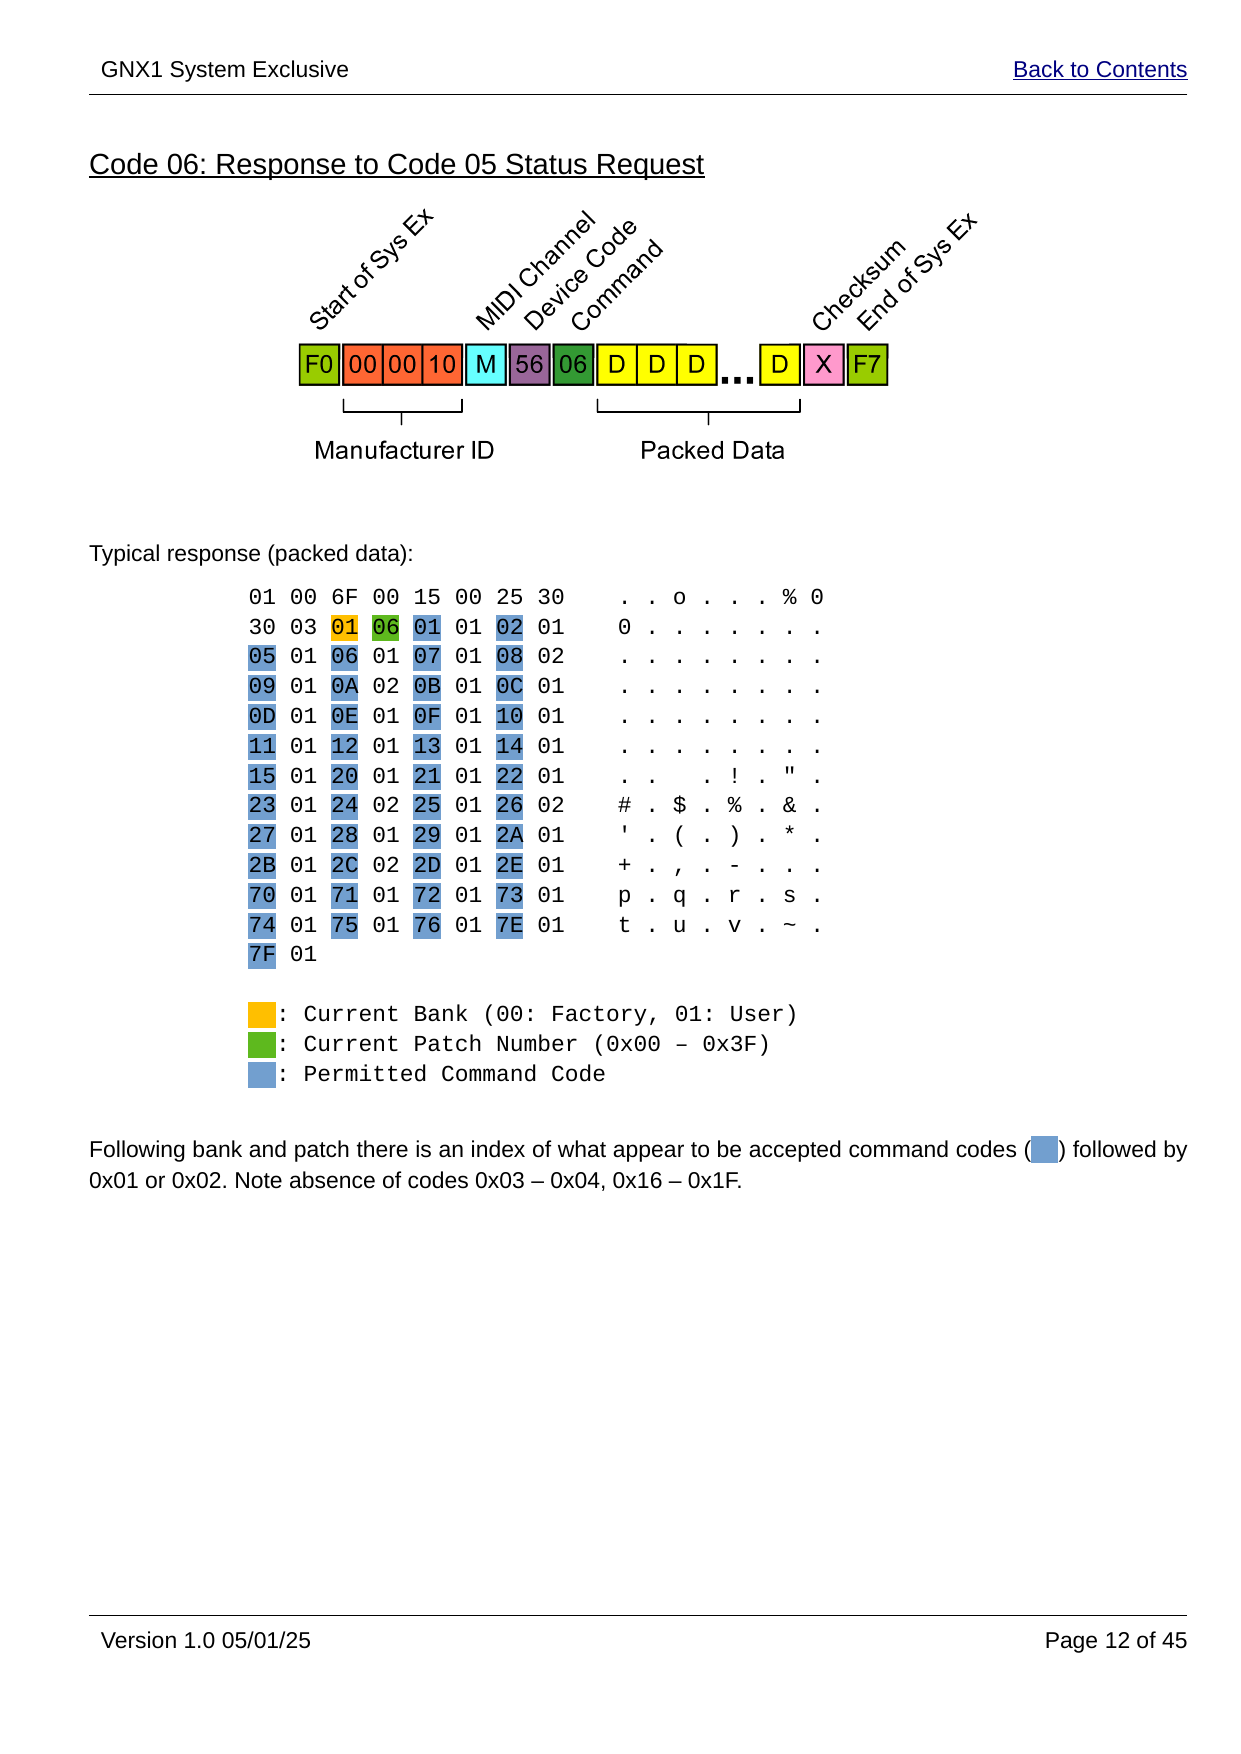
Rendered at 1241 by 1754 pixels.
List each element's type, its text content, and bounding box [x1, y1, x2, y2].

picture [298, 208, 978, 465]
text 05 01 06 01 07 01 08 02 . . . . . . . . [248, 645, 1187, 671]
text 74 01 75 01 76 01 7E 01 t . u . v . ~ . [248, 913, 1187, 939]
text 11 01 12 01 13 01 14 01 . . . . . . . . [248, 734, 1187, 760]
text 30 03 01 06 01 01 02 01 0 . . . . . . . [248, 615, 1187, 641]
text 0D 01 0E 01 0F 01 10 01 . . . . . . . . [248, 704, 1187, 730]
text 7F 01 [248, 943, 1187, 969]
text 23 01 24 02 25 01 26 02 # . $ . % . & . [248, 794, 1187, 820]
text : Current Patch Number (0x00 – 0x3F) [248, 1032, 1187, 1058]
subtitle Code 06: Response to Code 05 Status Request [89, 147, 1187, 181]
text : Current Bank (00: Factory, 01: User) [248, 1002, 1187, 1028]
text Following bank and patch there is an index of what appear to be accepted command codes ( ) followed by 0x01 or 0x02. Note absence of codes 0x03 – 0x04, 0x16 – 0x1F. [89, 1136, 1187, 1193]
text 09 01 0A 02 0B 01 0C 01 . . . . . . . . [248, 674, 1187, 701]
text 01 00 6F 00 15 00 25 30 . . o . . . % 0 [248, 585, 1187, 611]
text 70 01 71 01 72 01 73 01 p . q . r . s . [248, 883, 1187, 909]
text 27 01 28 01 29 01 2A 01 ' . ( . ) . * . [248, 823, 1187, 849]
text : Permitted Command Code [248, 1062, 1187, 1088]
text 15 01 20 01 21 01 22 01 . . . ! . " . [248, 764, 1187, 790]
text 2B 01 2C 02 2D 01 2E 01 + . , . - . . . [248, 853, 1187, 879]
text Typical response (packed data): [89, 540, 1187, 567]
